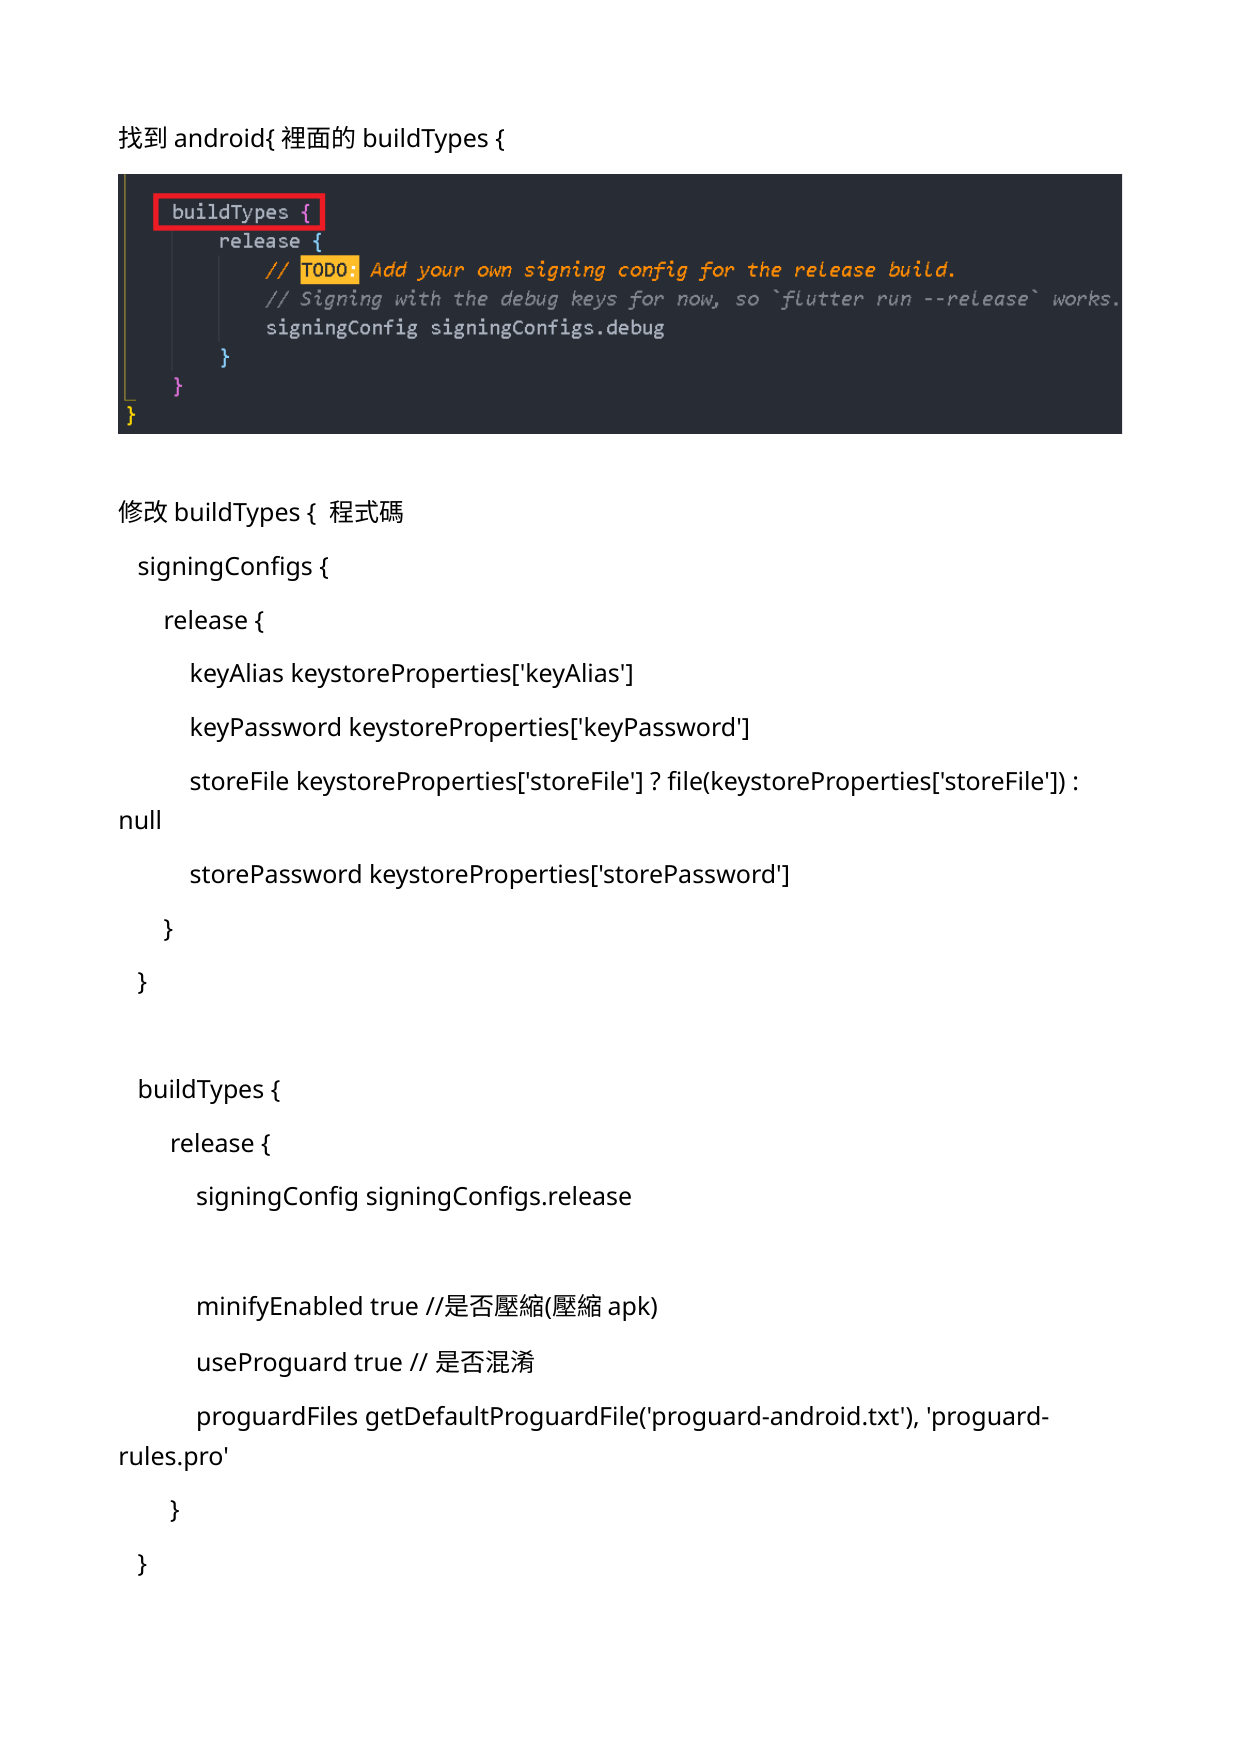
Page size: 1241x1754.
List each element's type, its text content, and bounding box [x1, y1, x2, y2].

text storeFile keystoreProperties['storeFile'] ? file(keystoreProperties['storeFile']) : null [118, 764, 1122, 837]
text signingConfigs { [118, 549, 1122, 583]
text keyPassword keystoreProperties['keyPassword'] [118, 710, 1122, 744]
text keyAlias keystoreProperties['keyAlias'] [118, 656, 1122, 690]
text minifyEnabled true //是否壓縮(壓縮 apk) [118, 1287, 1122, 1323]
text 找到 android{ 裡面的 buildTypes { [118, 118, 1122, 154]
text buildTypes { [118, 1072, 1122, 1106]
text release { [118, 1125, 1122, 1159]
text } [118, 910, 1122, 944]
text signingConfig signingConfigs.release [118, 1179, 1122, 1213]
text storePassword keystoreProperties['storePassword'] [118, 857, 1122, 891]
picture [118, 174, 1123, 434]
text } [118, 964, 1122, 998]
text useProguard true // 是否混淆 [118, 1343, 1122, 1379]
text proguardFiles getDefaultProguardFile('proguard-android.txt'), 'proguard-rules.pro' [118, 1399, 1122, 1472]
text 修改 buildTypes { 程式碼 [118, 492, 1122, 529]
text } [118, 1546, 1122, 1580]
text release { [118, 602, 1122, 636]
text } [118, 1492, 1122, 1526]
